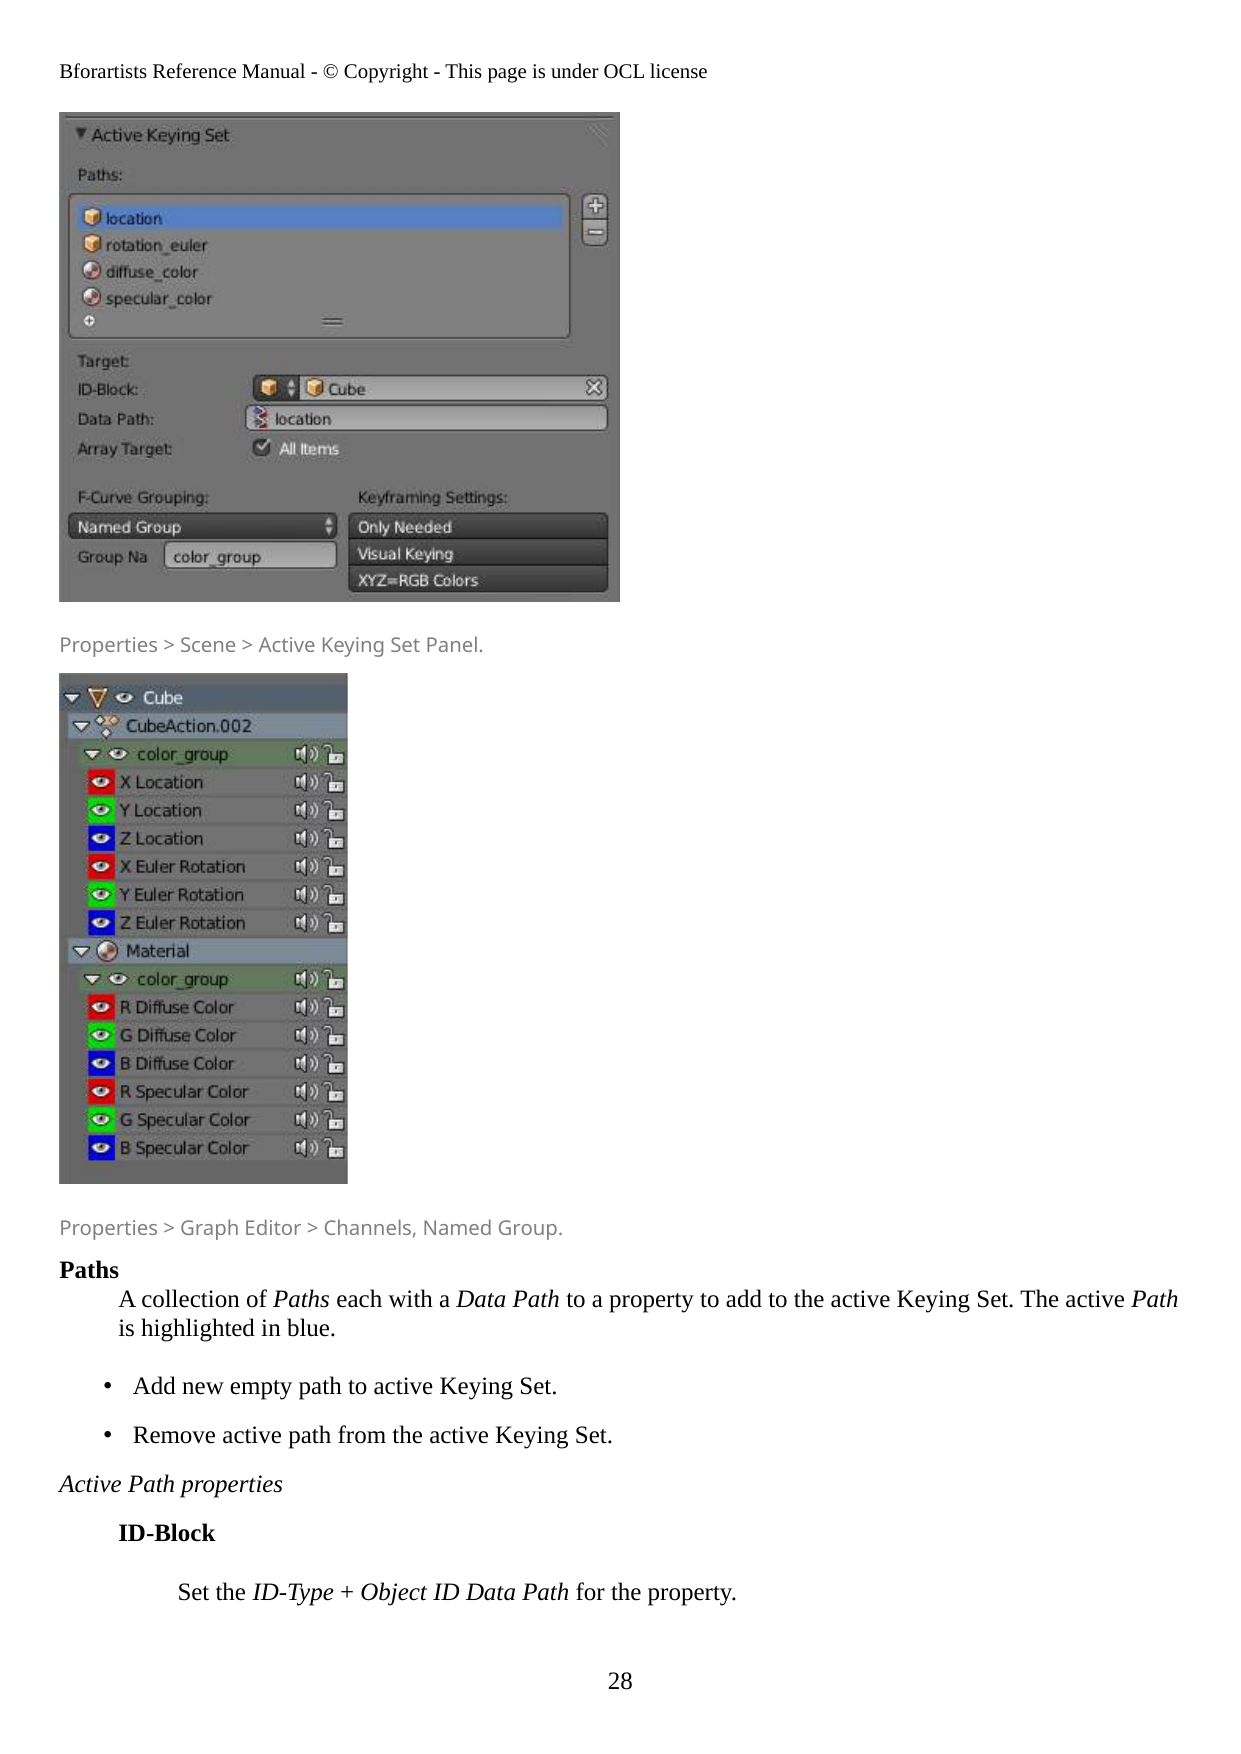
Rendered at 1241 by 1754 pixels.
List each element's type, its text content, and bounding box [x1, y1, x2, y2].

list A collection of Paths each with a Data Path to a property to add to the active Keying Set. The active Path is highlighted in blue. [118, 1284, 1181, 1342]
text Active Path properties [59, 1469, 1181, 1498]
list Remove active path from the active Keying Set. [103, 1420, 1181, 1449]
picture [59, 112, 620, 602]
text Properties > Scene > Active Keying Set Panel. [59, 627, 1181, 658]
text Properties > Graph Editor > Channels, Named Group. [59, 1210, 1181, 1241]
picture [59, 673, 348, 1184]
subtitle ID-Block [118, 1518, 1122, 1547]
list Add new empty path to active Keying Set. [103, 1371, 1181, 1400]
list Set the ID-Type + Object ID Data Path for the property. [177, 1577, 1122, 1605]
subtitle Paths [59, 1256, 1181, 1284]
